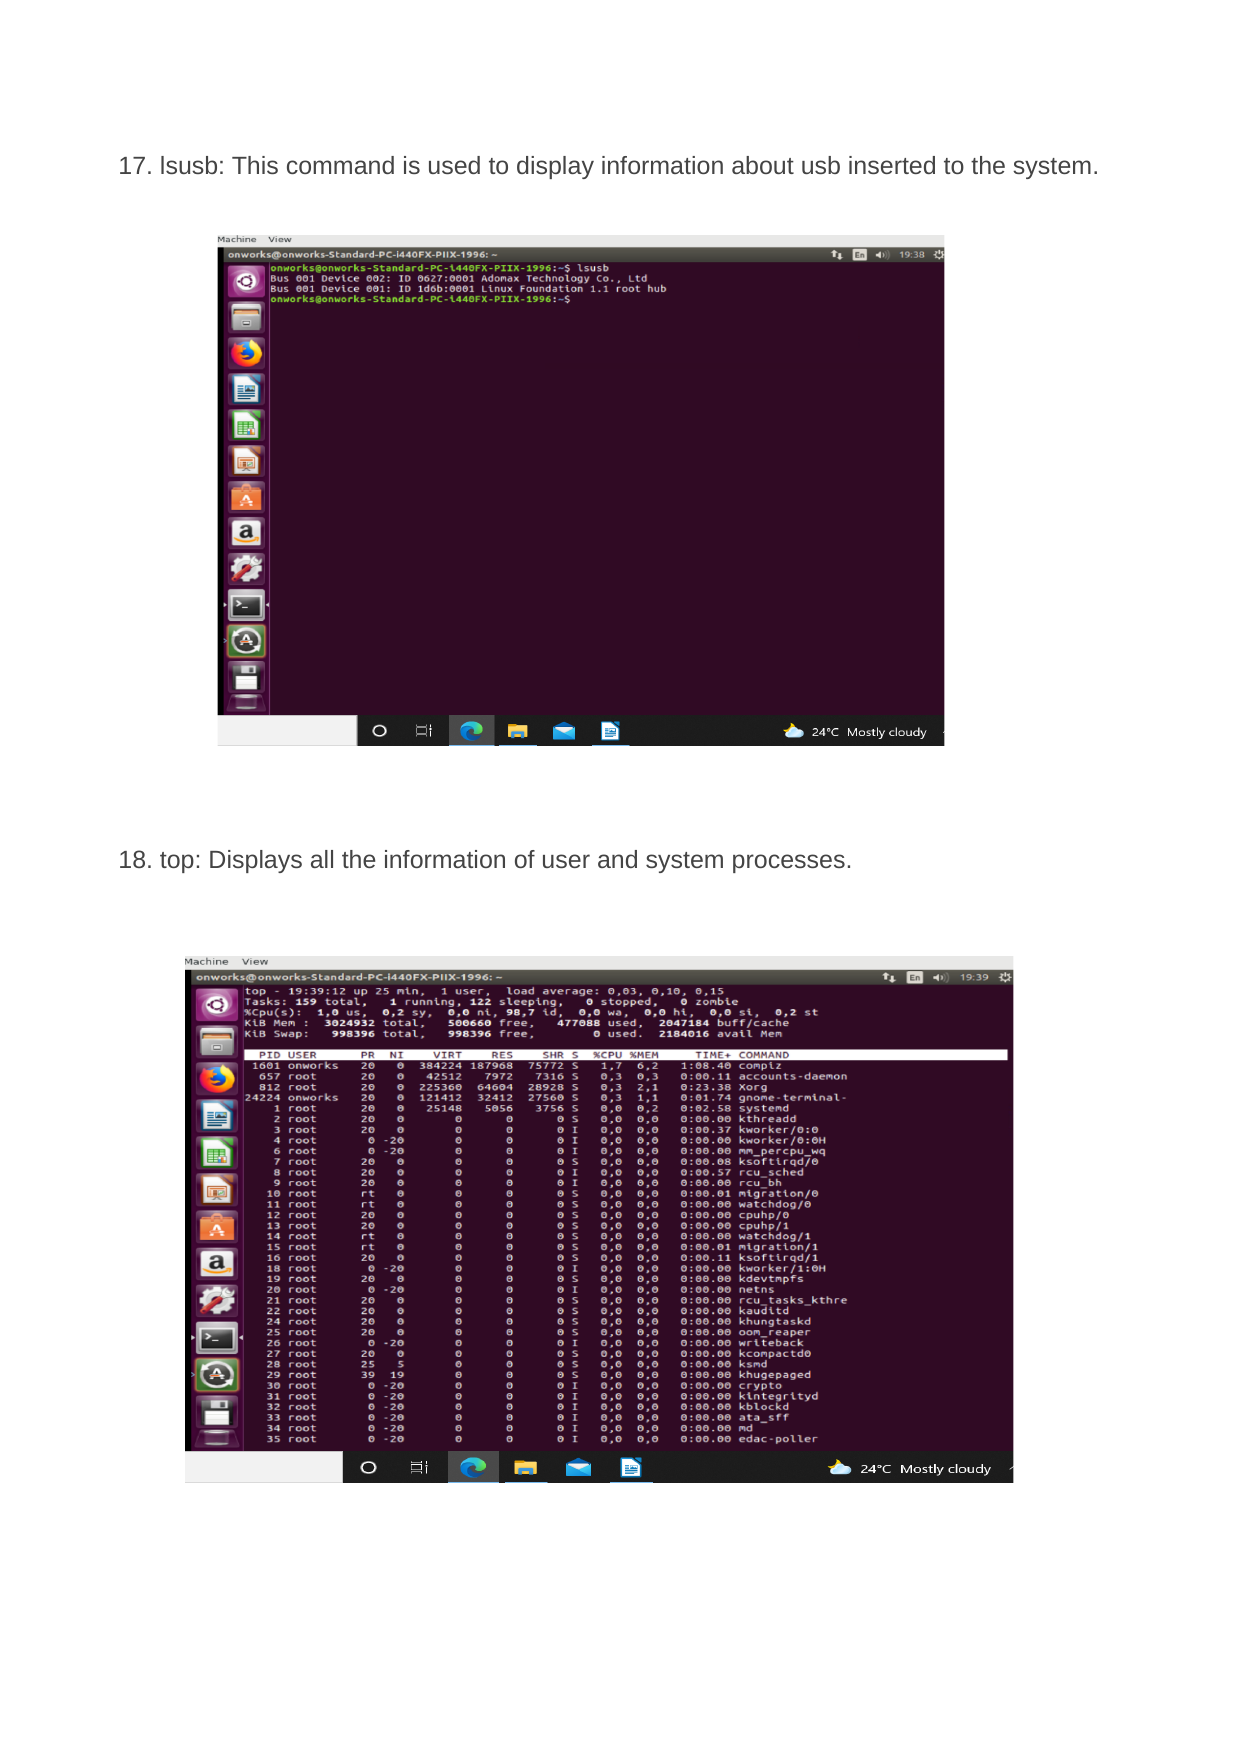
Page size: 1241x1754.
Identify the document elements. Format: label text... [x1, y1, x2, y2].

picture [185, 956, 1014, 1483]
picture [217, 235, 945, 746]
text 18. top: Displays all the information of user and system processes. [118, 844, 1122, 873]
text 17. lsusb: This command is used to display information about usb inserted to the system. [118, 151, 1122, 180]
